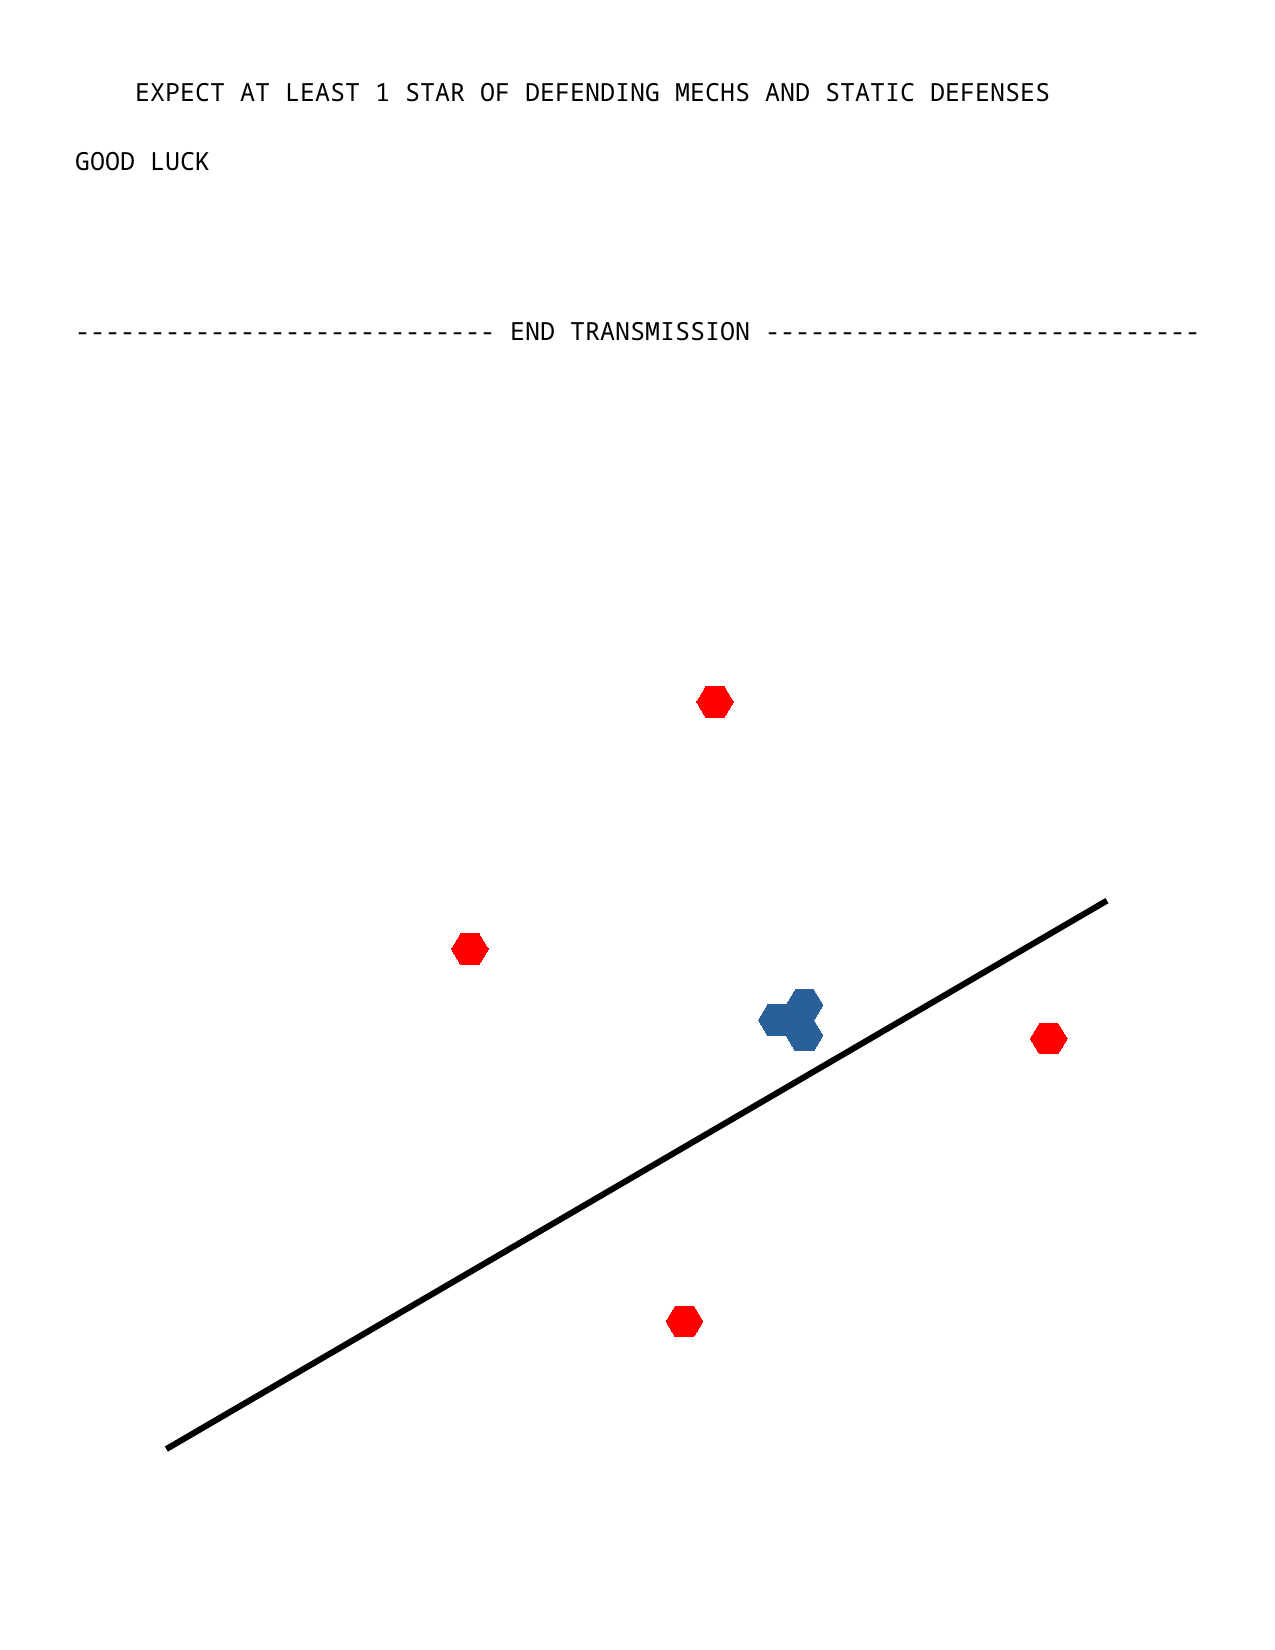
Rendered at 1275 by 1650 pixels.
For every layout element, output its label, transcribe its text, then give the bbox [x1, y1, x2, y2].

text EXPECT AT LEAST 1 STAR OF DEFENDING MECHS AND STATIC DEFENSES GOOD LUCK [75, 75, 1200, 177]
text ---------------------------- END TRANSMISSION ----------------------------- [75, 279, 1200, 347]
